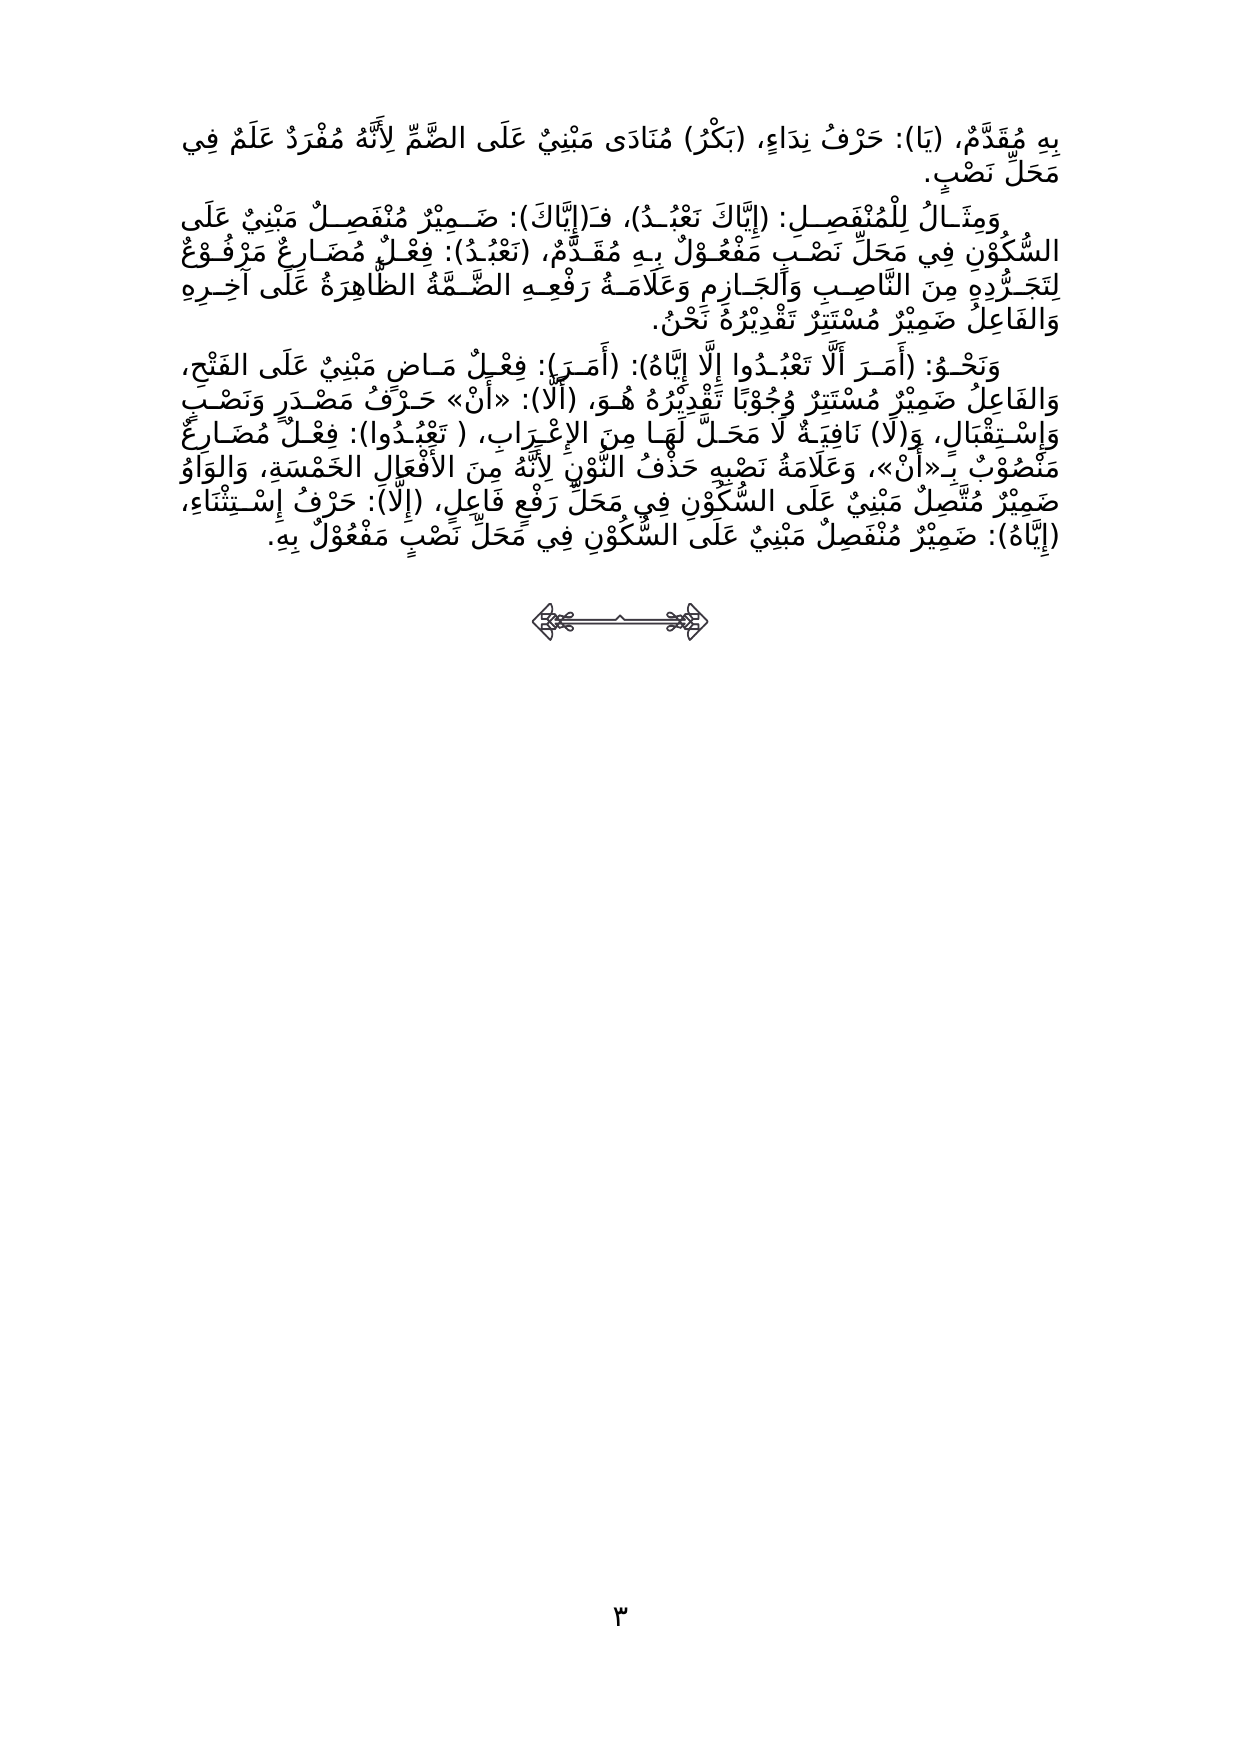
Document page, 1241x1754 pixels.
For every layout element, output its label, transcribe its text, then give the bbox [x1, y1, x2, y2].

text وَنَحْوُ: (أَطِعْنِي يَا بَكْرُ)، فَـ(أَطِعْ): فِعْلٌ أَمْرٍ مَبْنِيٌ عَلَى السُّكُوْنِ لَا مَحَلَّ لَهُ مِنَ الإِعْرَابِ، وَالفَاعِلُ ضَمِيْرٌ مُسْتَتِرٌ وُجُوْبًا تَقْدِيْرُهُ (أَنْتَ)،وَ(النُّوْنُ): لِلْوِقَايَةِ، وَ(اليَاءُ): ضَمِيْرٌ مُتَّصِلٌ مَبْنِيٌ عَلَى السُّكُوْنِ فِي مَحَلِّ نَصْبٍ مَفْعُوْلٌ بِهِ مُقَدَّمٌ، (يَا): حَرْفُ نِدَاءٍ، (بَكْرُ) مُنَادَى مَبْنِيٌ عَلَى الضَّمِّ لِأَنَّهُ مُفْرَدٌ عَلَمٌ فِي مَحَلِّ نَصْبٍ. [180, 121, 1060, 189]
text وَمِثَالُ لِلْمُنْفَصِلِ: ﴿إِيَّاكَ نَعْبُدُ﴾، فـَ(إِيَّاكَ): ضَمِيْرٌ مُنْفَصِلٌ مَبْنِيٌ عَلَى السُّكُوْنِ فِي مَحَلِّ نَصْبٍ مَفْعُوْلٌ بِهِ مُقَدَّمٌ، (نَعْبُدُ): فِعْلٌ مُضَارِعٌ مَرْفُوْعٌ لِتَجَرُّدِهِ مِنَ النَّاصِبِ وَالجَازِمِ وَعَلَامَةُ رَفْعِهِ الضَّمَّةُ الظَّاهِرَةُ عَلَى آخِرِهِ وَالفَاعِلُ ضَمِيْرٌ مُسْتَتِرٌ تَقْدِيْرُهُ نَحْنُ. [180, 201, 1060, 337]
text وَنَحْوُ: ﴿أَمَرَ أَلَّا تَعْبُدُوا إِلَّا إِيَّاهُ﴾: (أَمَرَ): فِعْلٌ مَاضٍ مَبْنِيٌ عَلَى الفَتْحِ، وَالفَاعِلُ ضَمِيْرٌ مُسْتَتِرٌ وُجُوْبًا تَقْدِيْرُهُ هُوَ، (أَلَّا): «أَنْ» حَرْفُ مَصْدَرٍ وَنَصْبٍ وَإِسْتِقْبَالٍ، وَ(لَا) نَافِيَةٌ لَا مَحَلَّ لَهَا مِنَ الإِعْرَابِ، ( تَعْبُدُوا): فِعْلٌ مُضَارِعٌ مَنْصُوْبٌ بِـ«أَنْ»، وَعَلَامَةُ نَصْبِهِ حَذْفُ النُّوْنِ لِأَنَّهُ مِنَ الأَفْعَالِ الخَمْسَةِ، وَالوَاوُ ضَمِيْرٌ مُتَّصِلٌ مَبْنِيٌ عَلَى السُّكُوْنِ فِي مَحَلِّ رَفْعٍ فَاعِلٍ، (إِلَّا): حَرْفُ إِسْتِثْنَاءِ، (إِيَّاهُ): ضَمِيْرٌ مُنْفَصِلٌ مَبْنِيٌ عَلَى السُّكُوْنِ فِي مَحَلِّ نَصْبٍ مَفْعُوْلٌ بِهِ. [180, 348, 1060, 552]
picture [531, 603, 709, 641]
